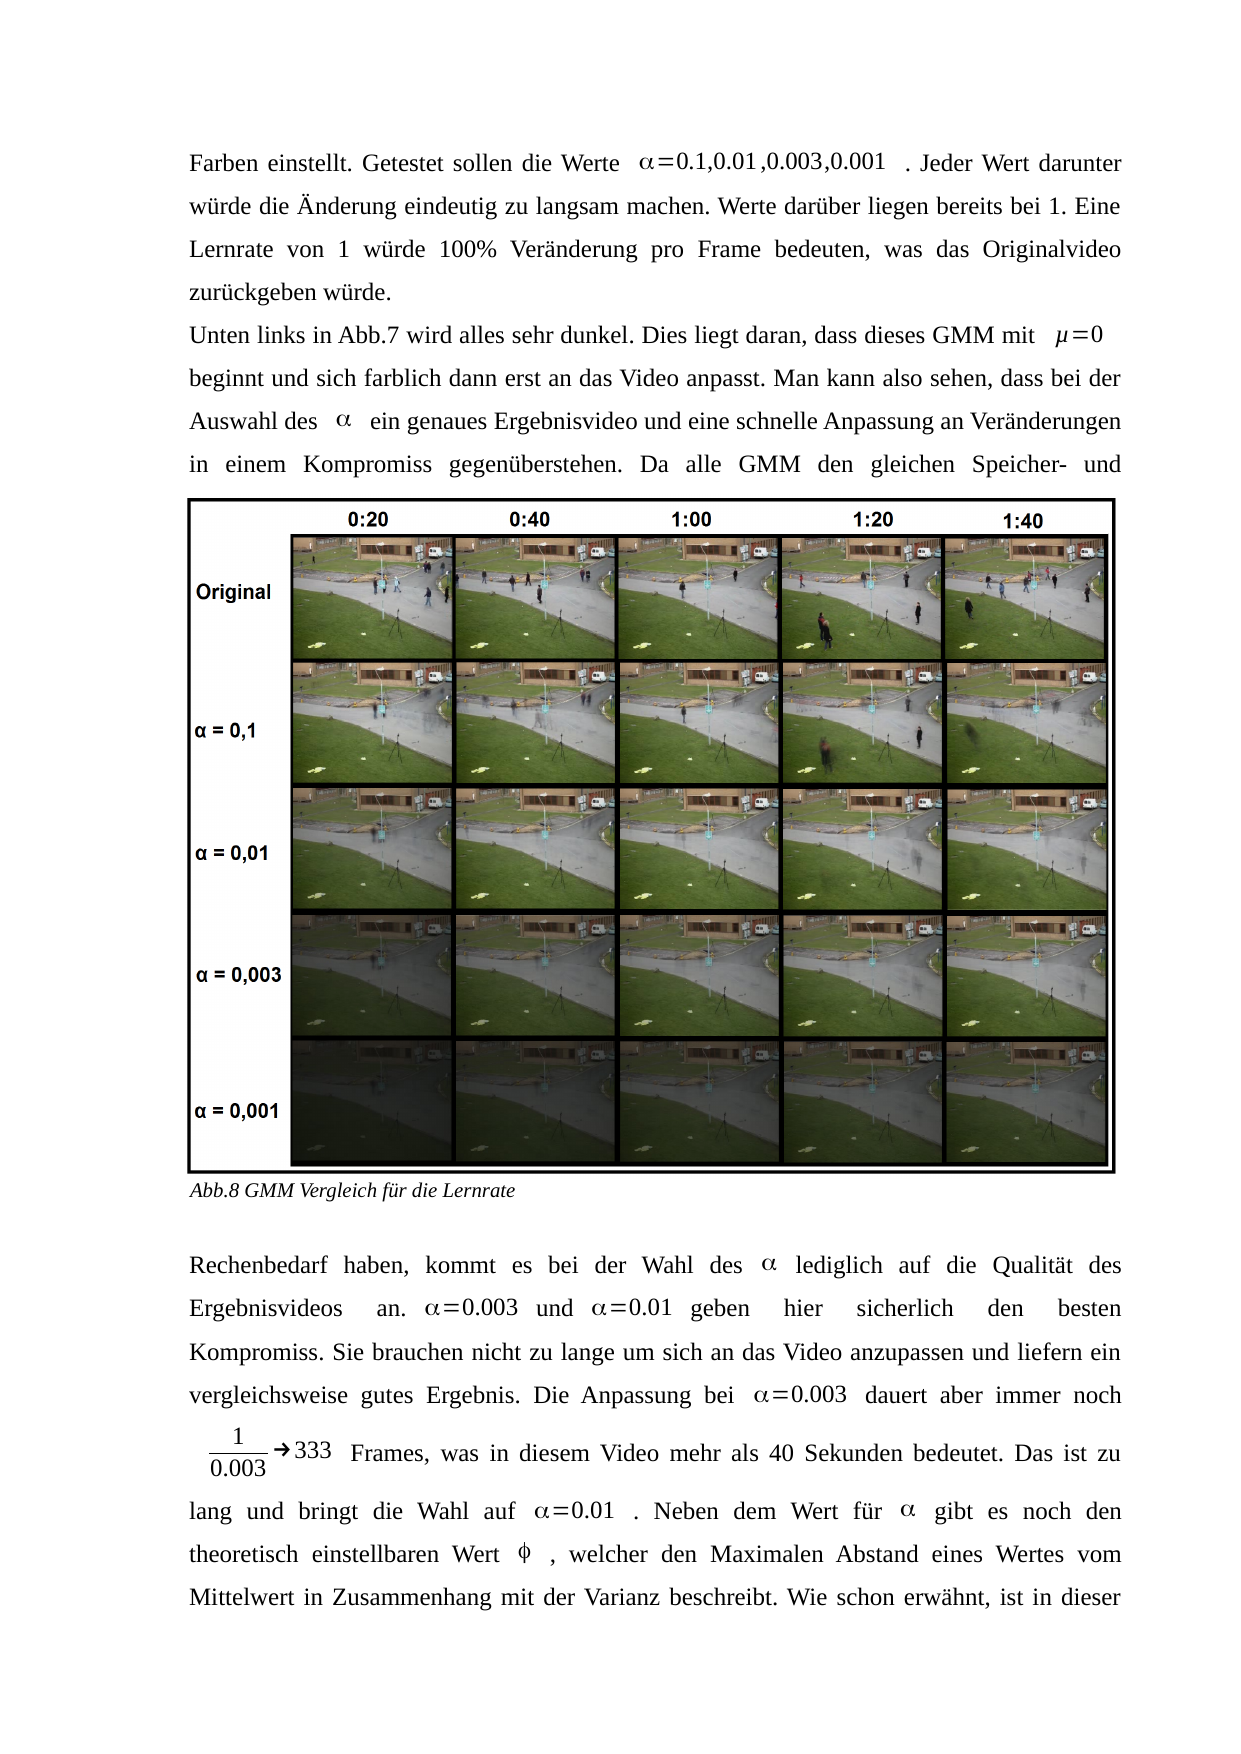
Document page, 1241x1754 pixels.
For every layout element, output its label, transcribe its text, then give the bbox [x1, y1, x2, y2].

text Beim GMM ist der veränderliche Wert die Lernrate, welche den Einfluss von neuen Farben einstellt. Getestet sollen die Werte. Jeder Wert darunter würde die Änderung eindeutig zu langsam machen. Werte darüber liegen bereits bei 1. Eine Lernrate von 1 würde 100% Veränderung pro Frame bedeuten, was das Originalvideo zurückgeben würde. [189, 148, 1122, 306]
text Unten links in Abb.7 wird alles sehr dunkel. Dies liegt daran, dass dieses GMM mitbeginnt und sich farblich dann erst an das Video anpasst. Man kann also sehen, dass bei der Auswahl desein genaues Ergebnisvideo und eine schnelle Anpassung an Veränderungen in einem Kompromiss gegenüberstehen. Da alle GMM den gleichen Speicher- und Rechenbedarf haben, kommt es bei der Wahl deslediglich auf die Qualität des Ergebnisvideos an.undgeben hier sicherlich den besten Kompromiss. Sie brauchen nicht zu lange um sich an das Video anzupassen und liefern ein vergleichsweise gutes Ergebnis. Die Anpassung beidauert aber immer nochFrames, was in diesem Video mehr als 40 Sekunden bedeutet. Das ist zu lang und bringt die Wahl auf. Neben dem Wert fürgibt es noch den theoretisch einstellbaren Wert, welcher den Maximalen Abstand eines Wertes vom Mittelwert in Zusammenhang mit der Varianz beschreibt. Wie schon erwähnt, ist in dieser Arbeit immer. Diese Wahl des Wertes wurde empirisch begründet von Stauffer und Grimson in [7]. [185, 320, 1234, 494]
text Unten links in Abb.7 wird alles sehr dunkel. Dies liegt daran, dass dieses GMM mitbeginnt und sich farblich dann erst an das Video anpasst. Man kann also sehen, dass bei der Auswahl desein genaues Ergebnisvideo und eine schnelle Anpassung an Veränderungen in einem Kompromiss gegenüberstehen. Da alle GMM den gleichen Speicher- und Rechenbedarf haben, kommt es bei der Wahl deslediglich auf die Qualität des Ergebnisvideos an.undgeben hier sicherlich den besten Kompromiss. Sie brauchen nicht zu lange um sich an das Video anzupassen und liefern ein vergleichsweise gutes Ergebnis. Die Anpassung beidauert aber immer nochFrames, was in diesem Video mehr als 40 Sekunden bedeutet. Das ist zu lang und bringt die Wahl auf. Neben dem Wert fürgibt es noch den theoretisch einstellbaren Wert, welcher den Maximalen Abstand eines Wertes vom Mittelwert in Zusammenhang mit der Varianz beschreibt. Wie schon erwähnt, ist in dieser Arbeit immer. Diese Wahl des Wertes wurde empirisch begründet von Stauffer und Grimson in [7]. [185, 1202, 1234, 1611]
text Abb.8 GMM Vergleich für die Lernrate [185, 494, 1234, 1202]
picture [185, 494, 1119, 1179]
